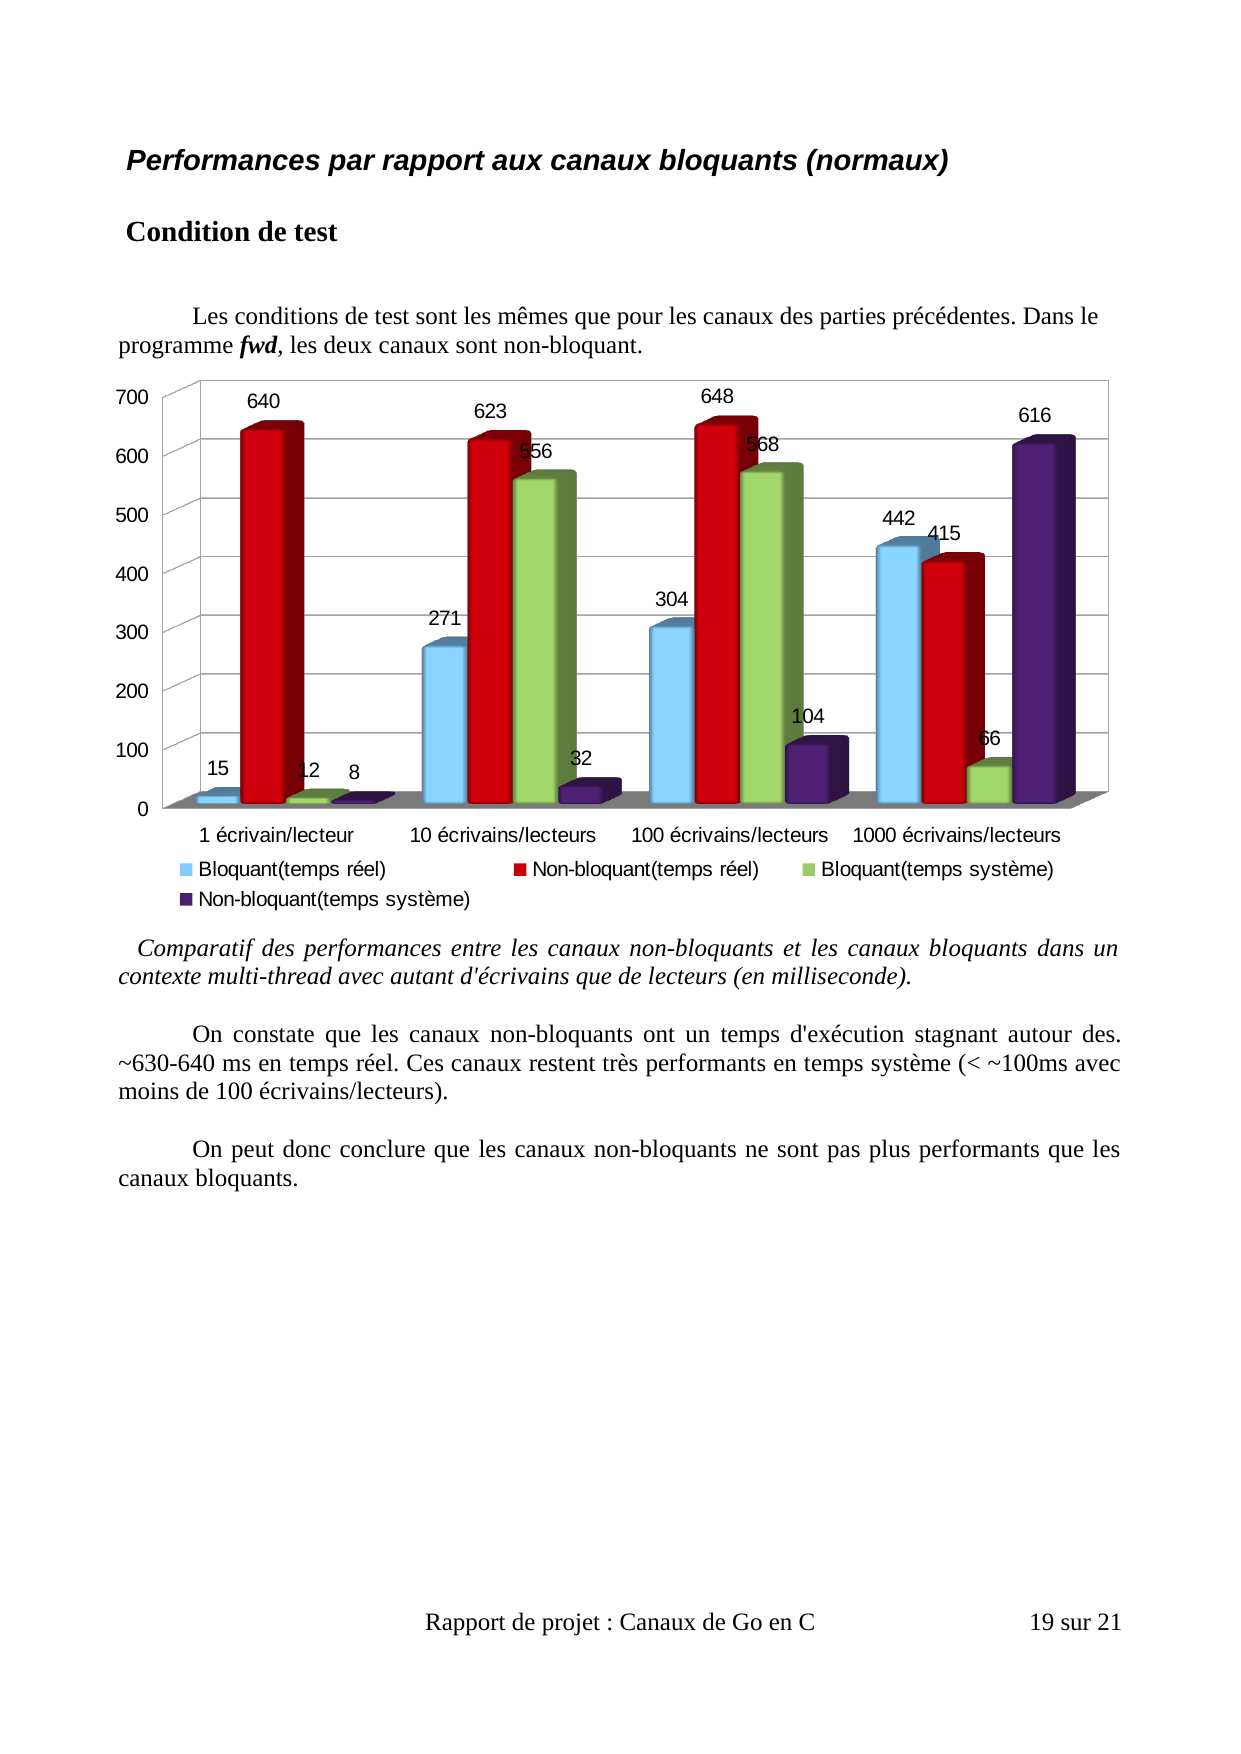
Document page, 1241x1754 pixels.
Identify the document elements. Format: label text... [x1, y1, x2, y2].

subtitle Condition de test [118, 214, 1122, 248]
text Les conditions de test sont les mêmes que pour les canaux des parties précédentes. Dans le programme fwd, les deux canaux sont non-bloquant. [118, 301, 1122, 359]
text On peut donc conclure que les canaux non-bloquants ne sont pas plus performants que les canaux bloquants. [118, 1134, 1122, 1191]
text Comparatif des performances entre les canaux non-bloquants et les canaux bloquants dans un contexte multi-thread avec autant d'écrivains que de lecteurs (en milliseconde). [118, 371, 1122, 990]
subtitle Performances par rapport aux canaux bloquants (normaux) [118, 143, 1122, 177]
text On constate que les canaux non-bloquants ont un temps d'exécution stagnant autour des. ~630-640 ms en temps réel. Ces canaux restent très performants en temps système (< ~100ms avec moins de 100 écrivains/lecteurs). [118, 1019, 1122, 1105]
